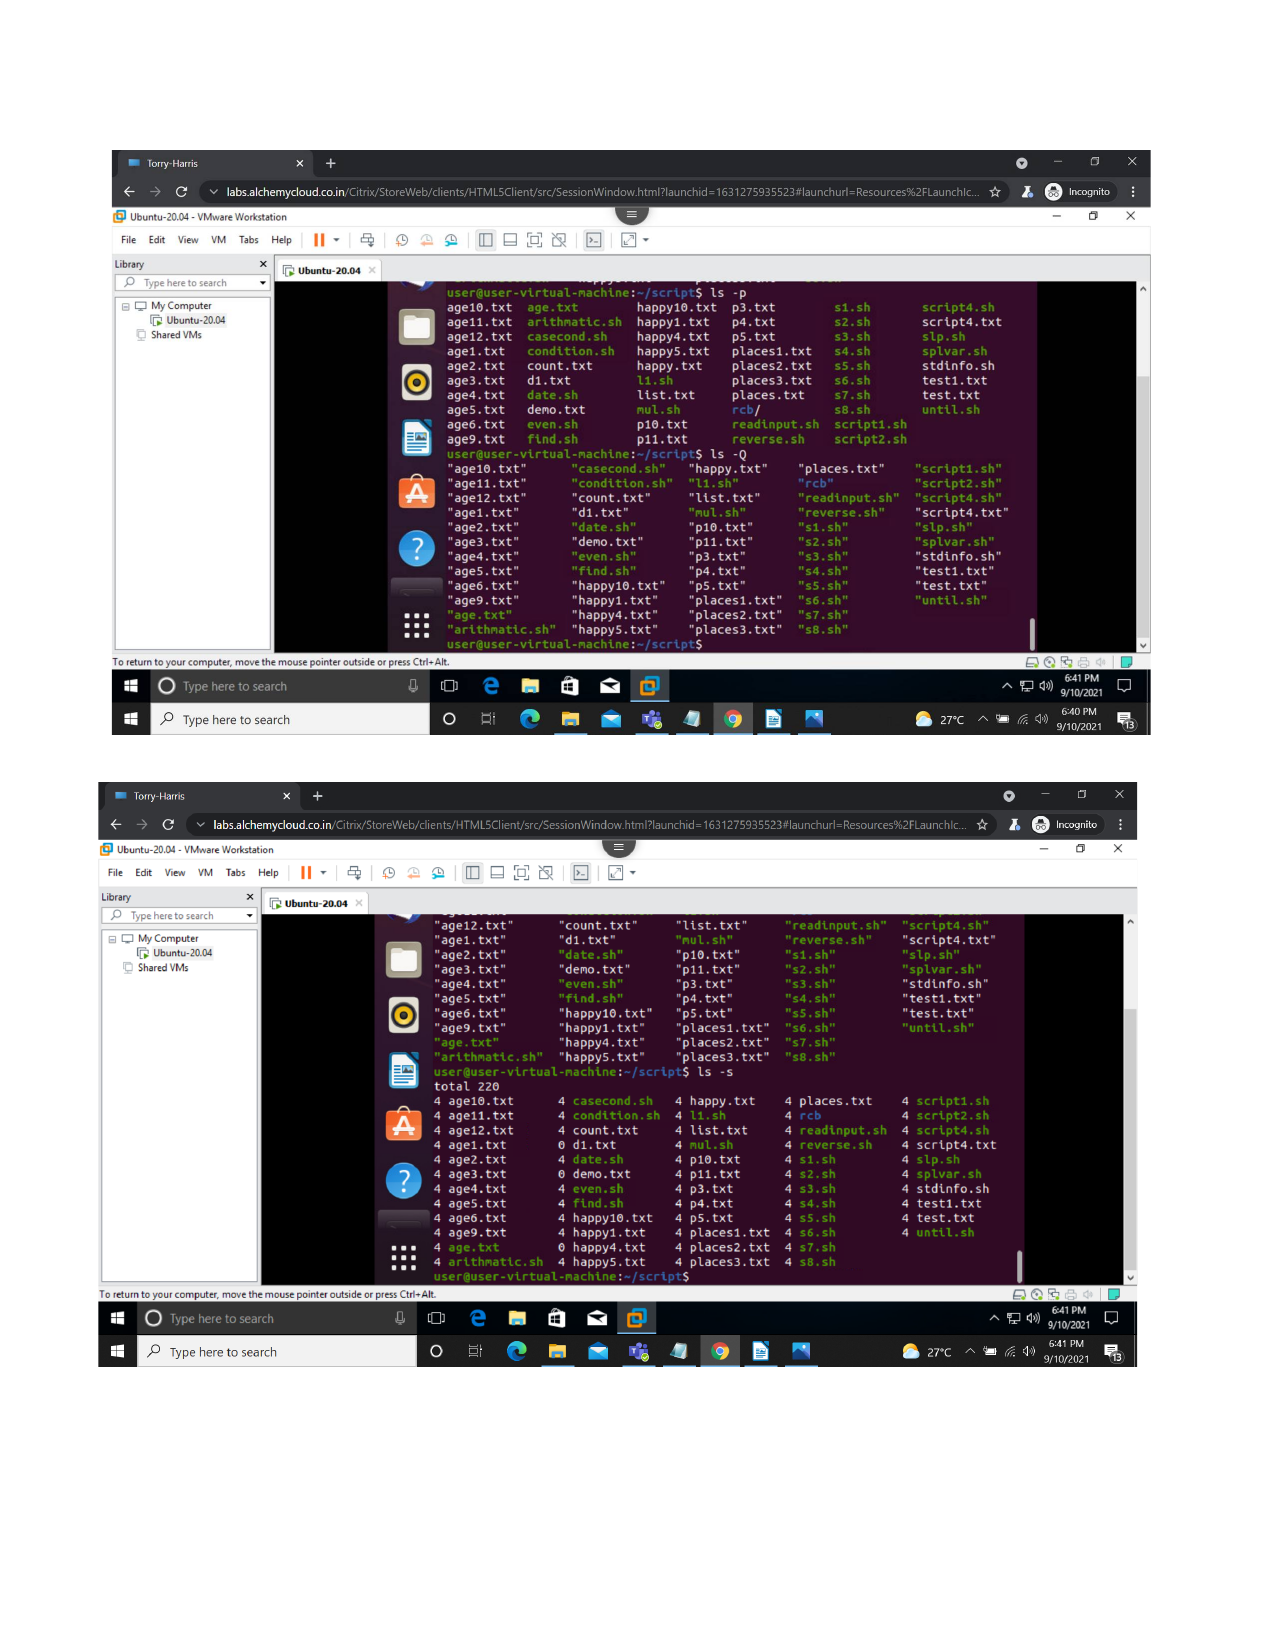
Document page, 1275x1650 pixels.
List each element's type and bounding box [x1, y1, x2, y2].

picture [98, 782, 1138, 1367]
picture [111, 150, 1151, 735]
